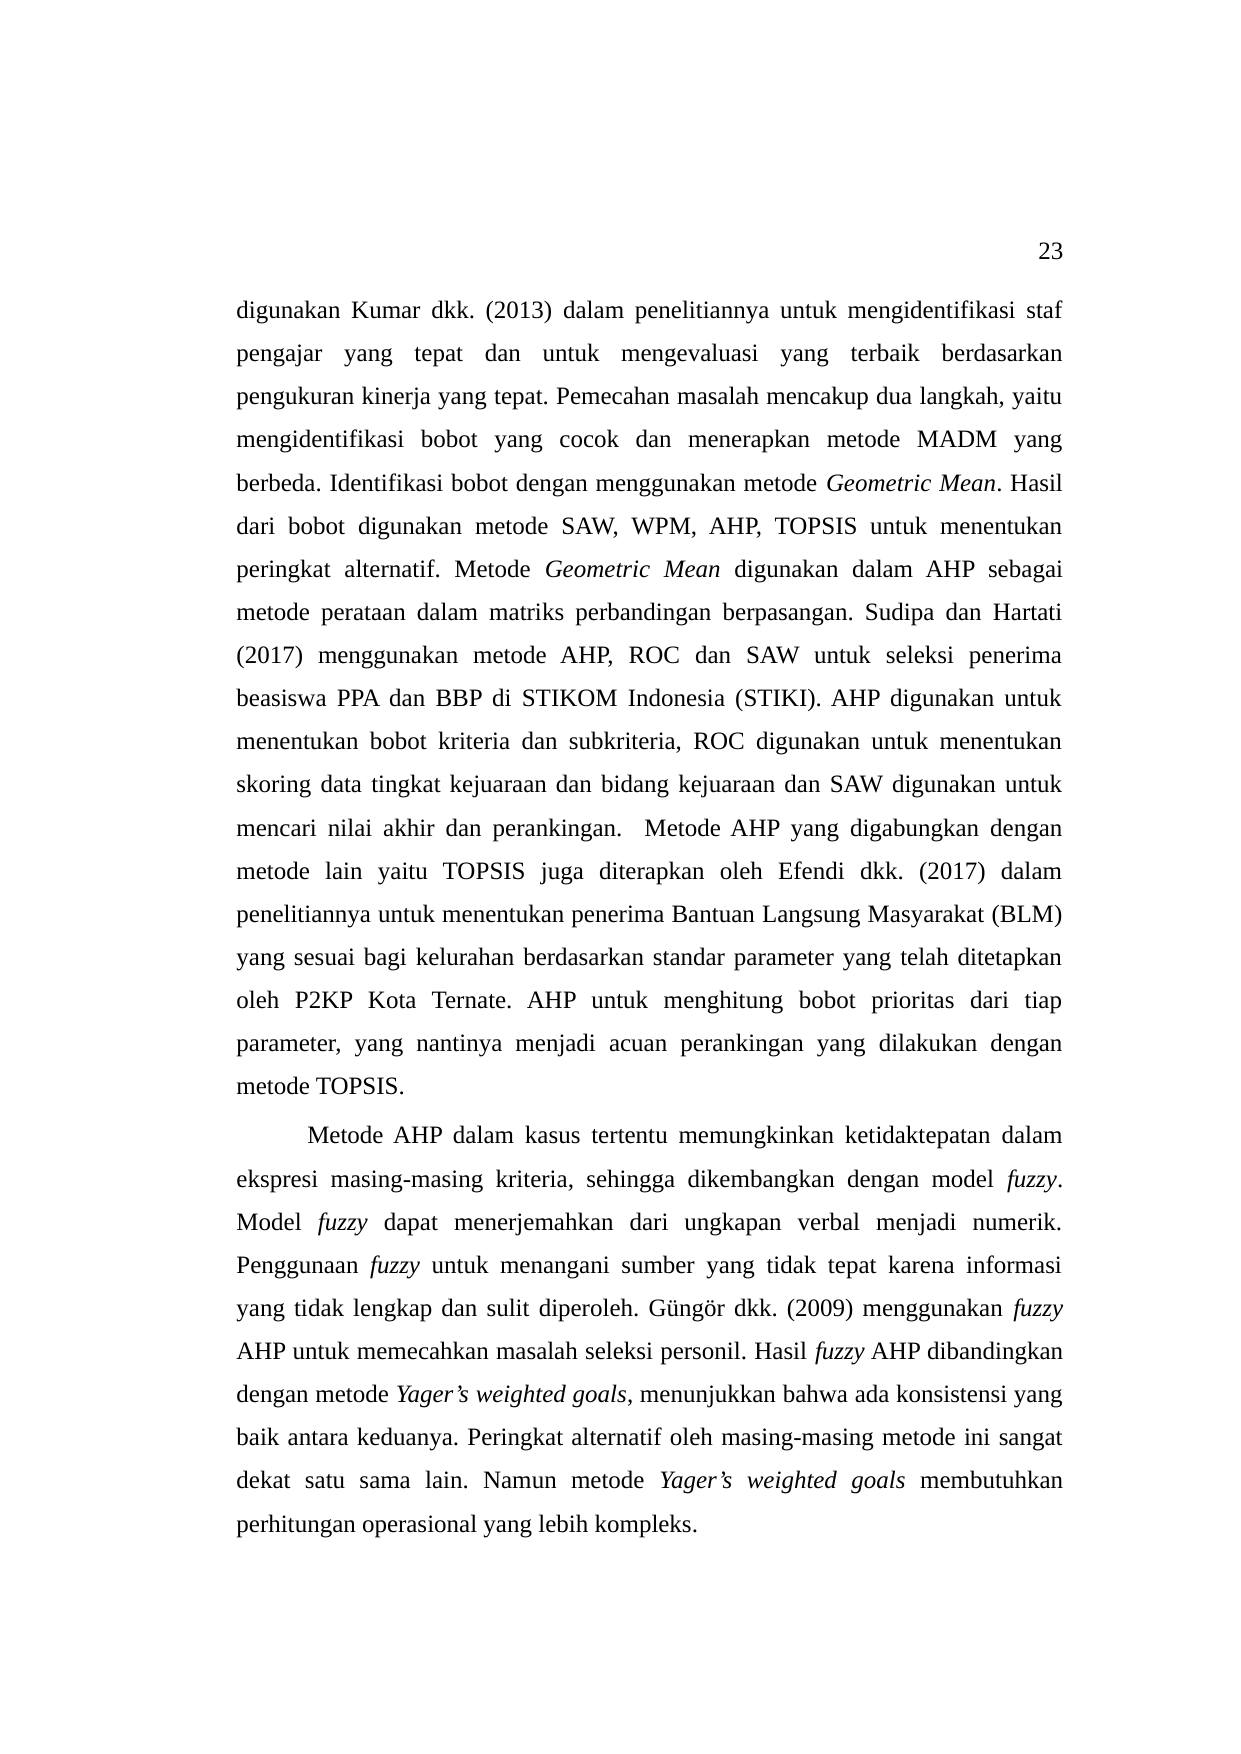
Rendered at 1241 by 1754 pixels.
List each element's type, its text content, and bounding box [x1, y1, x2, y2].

text Metode AHP dalam kasus tertentu memungkinkan ketidaktepatan dalam ekspresi masing-masing kriteria, sehingga dikembangkan dengan model fuzzy. Model fuzzy dapat menerjemahkan dari ungkapan verbal menjadi numerik. Penggunaan fuzzy untuk menangani sumber yang tidak tepat karena informasi yang tidak lengkap dan sulit diperoleh. Güngör dkk. (2009) menggunakan fuzzy AHP untuk memecahkan masalah seleksi personil. Hasil fuzzy AHP dibandingkan dengan metode Yager’s weighted goals, menunjukkan bahwa ada konsistensi yang baik antara keduanya. Peringkat alternatif oleh masing-masing metode ini sangat dekat satu sama lain. Namun metode Yager’s weighted goals membutuhkan perhitungan operasional yang lebih kompleks. [236, 1121, 1063, 1537]
text digunakan Kumar dkk. (2013) dalam penelitiannya untuk mengidentifikasi staf pengajar yang tepat dan untuk mengevaluasi yang terbaik berdasarkan pengukuran kinerja yang tepat. Pemecahan masalah mencakup dua langkah, yaitu mengidentifikasi bobot yang cocok dan menerapkan metode MADM yang berbeda. Identifikasi bobot dengan menggunakan metode Geometric Mean. Hasil dari bobot digunakan metode SAW, WPM, AHP, TOPSIS untuk menentukan peringkat alternatif. Metode Geometric Mean digunakan dalam AHP sebagai metode perataan dalam matriks perbandingan berpasangan. Sudipa dan Hartati (2017) menggunakan metode AHP, ROC dan SAW untuk seleksi penerima beasiswa PPA dan BBP di STIKOM Indonesia (STIKI). AHP digunakan untuk menentukan bobot kriteria dan subkriteria, ROC digunakan untuk menentukan skoring data tingkat kejuaraan dan bidang kejuaraan dan SAW digunakan untuk mencari nilai akhir dan perankingan. Metode AHP yang digabungkan dengan metode lain yaitu TOPSIS juga diterapkan oleh Efendi dkk. (2017) dalam penelitiannya untuk menentukan penerima Bantuan Langsung Masyarakat (BLM) yang sesuai bagi kelurahan berdasarkan standar parameter yang telah ditetapkan oleh P2KP Kota Ternate. AHP untuk menghitung bobot prioritas dari tiap parameter, yang nantinya menjadi acuan perankingan yang dilakukan dengan metode TOPSIS. [236, 295, 1063, 1100]
